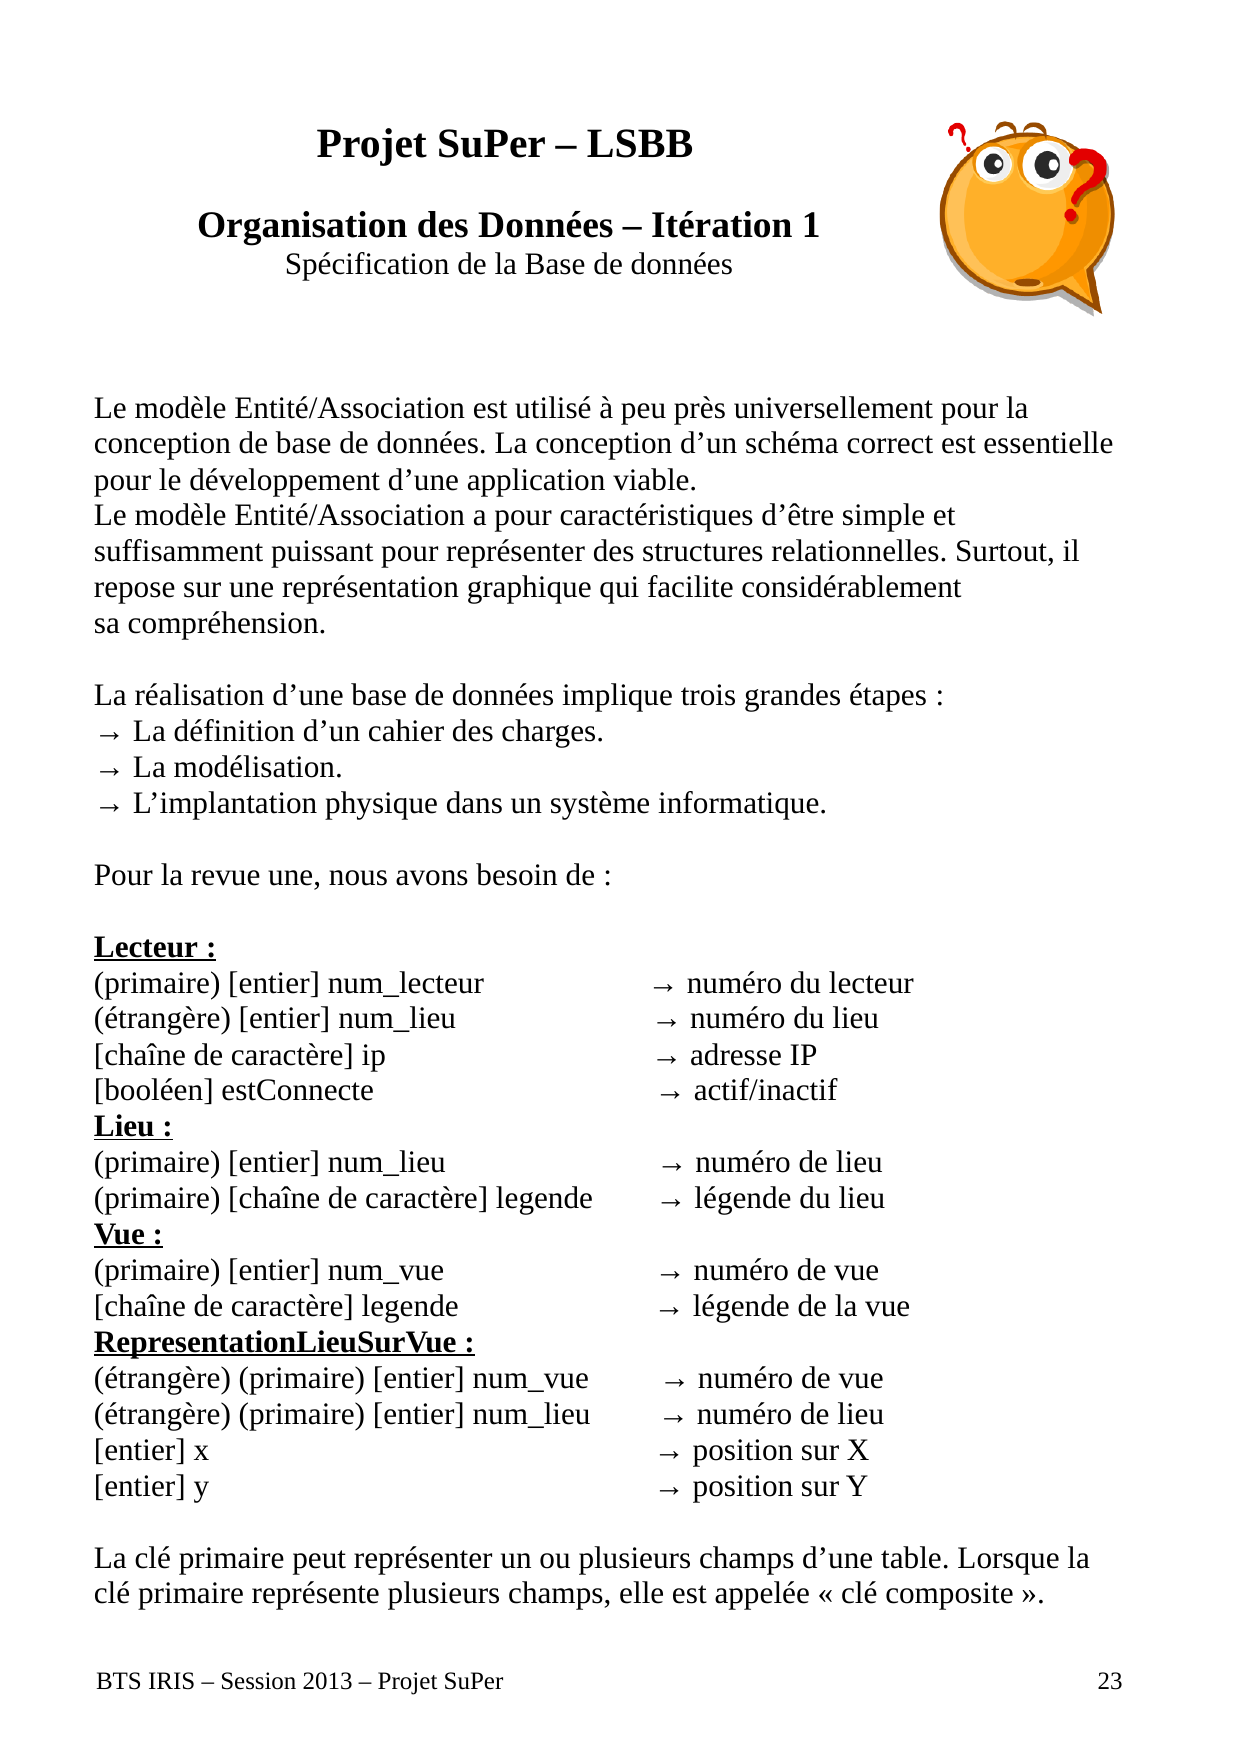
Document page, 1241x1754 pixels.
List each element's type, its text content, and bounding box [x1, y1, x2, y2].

text sa compréhension. [94, 604, 1122, 640]
text → La modélisation. [94, 748, 1122, 784]
text La réalisation d’une base de données implique trois grandes étapes : [94, 676, 1122, 712]
text → La définition d’un cahier des charges. [94, 712, 1122, 748]
text Projet SuPer – LSBB [94, 118, 1122, 166]
text Le modèle Entité/Association a pour caractéristiques d’être simple et suffisamment puissant pour représenter des structures relationnelles. Surtout, il repose sur une représentation graphique qui facilite considérablement [94, 497, 1122, 604]
text La clé primaire peut représenter un ou plusieurs champs d’une table. Lorsque la clé primaire représente plusieurs champs, elle est appelée « clé composite ». [94, 1539, 1122, 1611]
text Organisation des Données – Itération 1 [94, 202, 923, 245]
text Spécification de la Base de données [94, 245, 923, 281]
text Le modèle Entité/Association est utilisé à peu près universellement pour la conception de base de données. La conception d’un schéma correct est essentielle pour le développement d’une application viable. [94, 389, 1122, 497]
text Pour la revue une, nous avons besoin de : Lecteur : (primaire) [entier] num_lecteur → numéro du lecteur (étrangère) [entier] num_lieu → numéro du lieu [chaîne de caractère] ip → adresse IP [booléen] estConnecte → actif/inactif Lieu : (primaire) [entier] num_lieu → numéro de lieu (primaire) [chaîne de caractère] legende → légende du lieu Vue : (primaire) [entier] num_vue → numéro de vue [chaîne de caractère] legende → légende de la vue RepresentationLieuSurVue : (étrangère) (primaire) [entier] num_vue → numéro de vue (étrangère) (primaire) [entier] num_lieu → numéro de lieu [entier] x → position sur X [entier] y → position sur Y [94, 820, 1122, 1539]
text → L’implantation physique dans un système informatique. [94, 784, 1122, 820]
picture [923, 119, 1120, 317]
